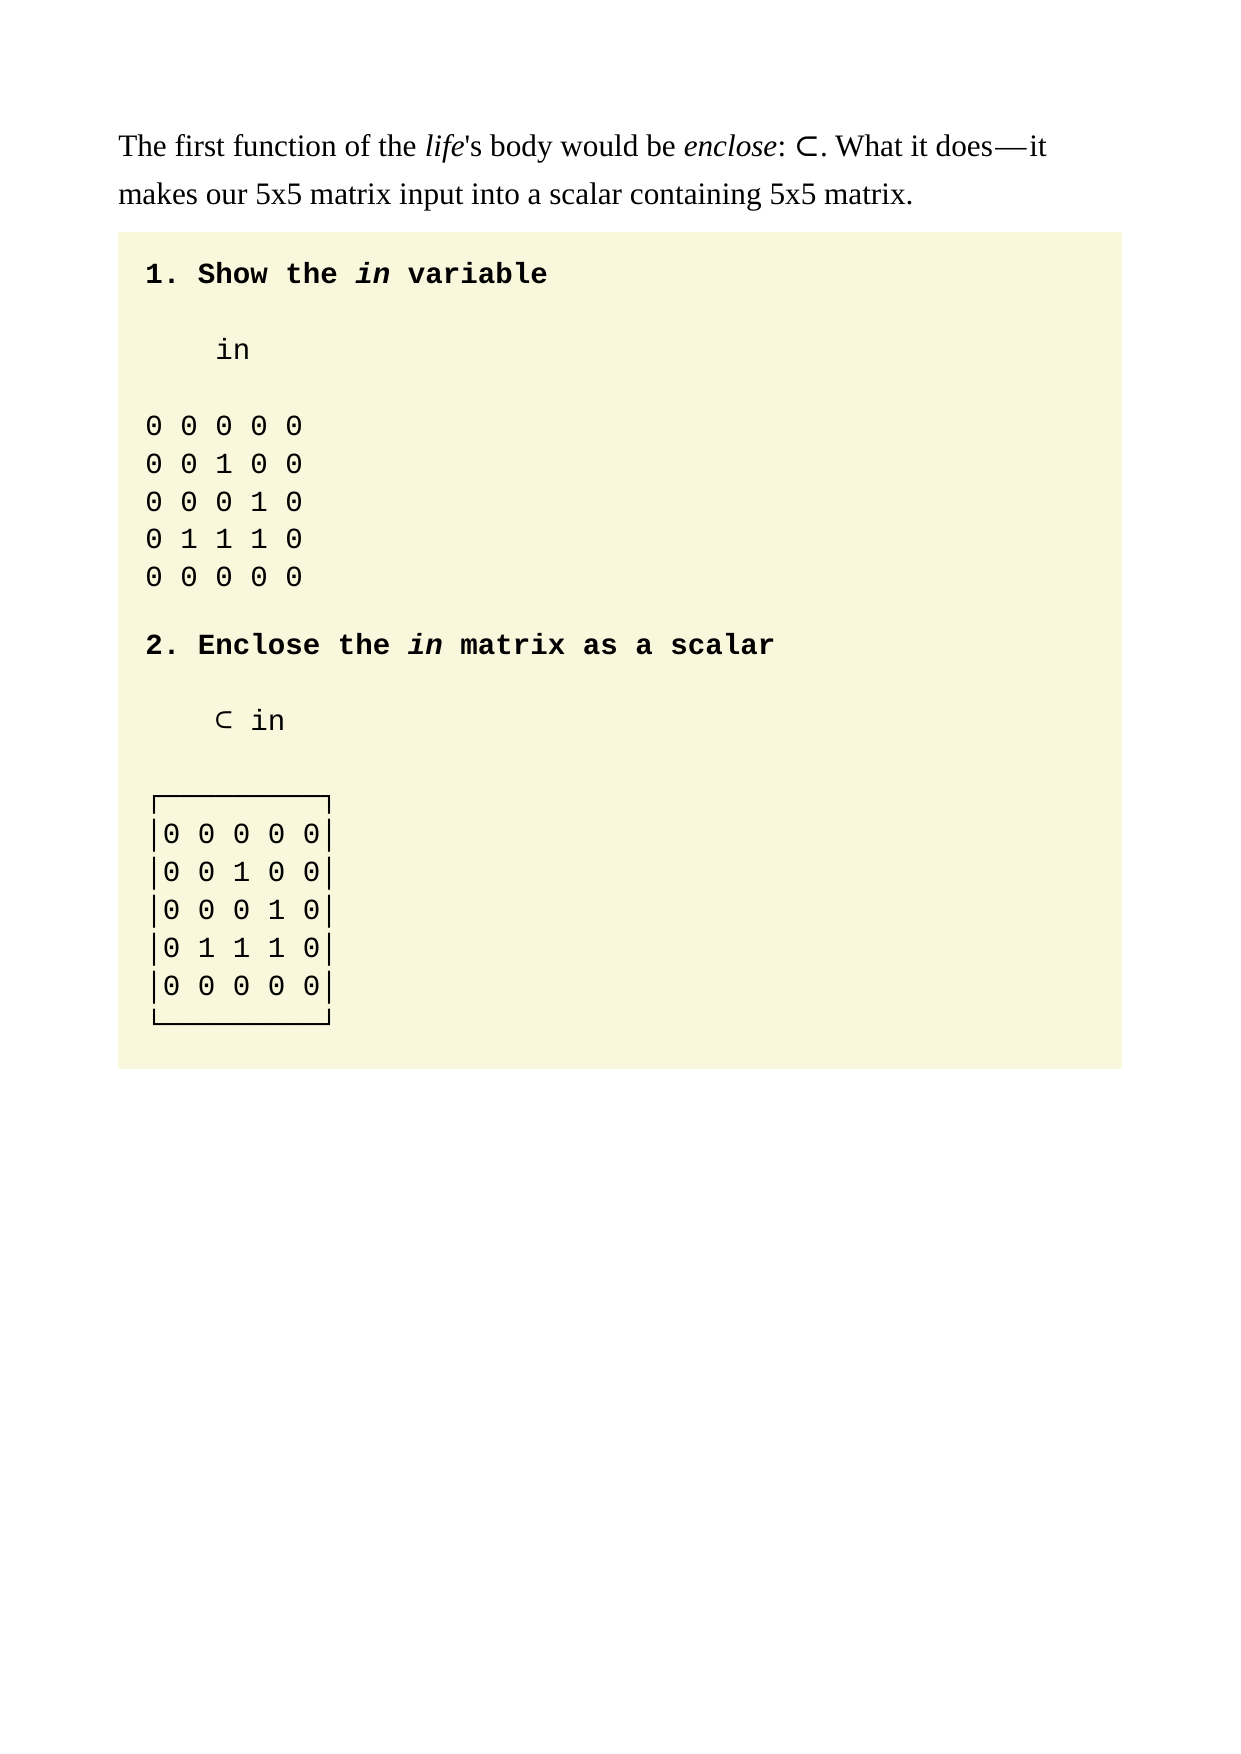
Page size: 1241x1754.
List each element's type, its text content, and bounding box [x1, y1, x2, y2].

text │0 0 1 0 0│ [118, 830, 1122, 868]
text ┌─────────┐ [118, 754, 1122, 792]
text │0 0 0 0 0│ [118, 944, 1122, 982]
text 2. Enclose the in matrix as a scalar [118, 603, 1122, 641]
text in [118, 308, 1122, 346]
text 1. Show the in variable [118, 232, 1122, 270]
text 0 0 0 0 0 [118, 384, 1122, 422]
text │0 1 1 1 0│ [118, 906, 1122, 944]
text 0 0 0 0 0 [118, 536, 1122, 596]
text The first function of the life's body would be enclose: ⊂. What it does — it makes our 5x5 matrix input into a scalar containing 5x5 matrix. [118, 118, 1122, 214]
text 0 1 1 1 0 [118, 498, 1122, 536]
text 0 0 0 1 0 [118, 460, 1122, 498]
text └─────────┘ [118, 982, 1122, 1069]
text ⊂ in [118, 679, 1122, 717]
text 0 0 1 0 0 [118, 422, 1122, 460]
text │0 0 0 1 0│ [118, 868, 1122, 906]
text │0 0 0 0 0│ [118, 792, 1122, 830]
